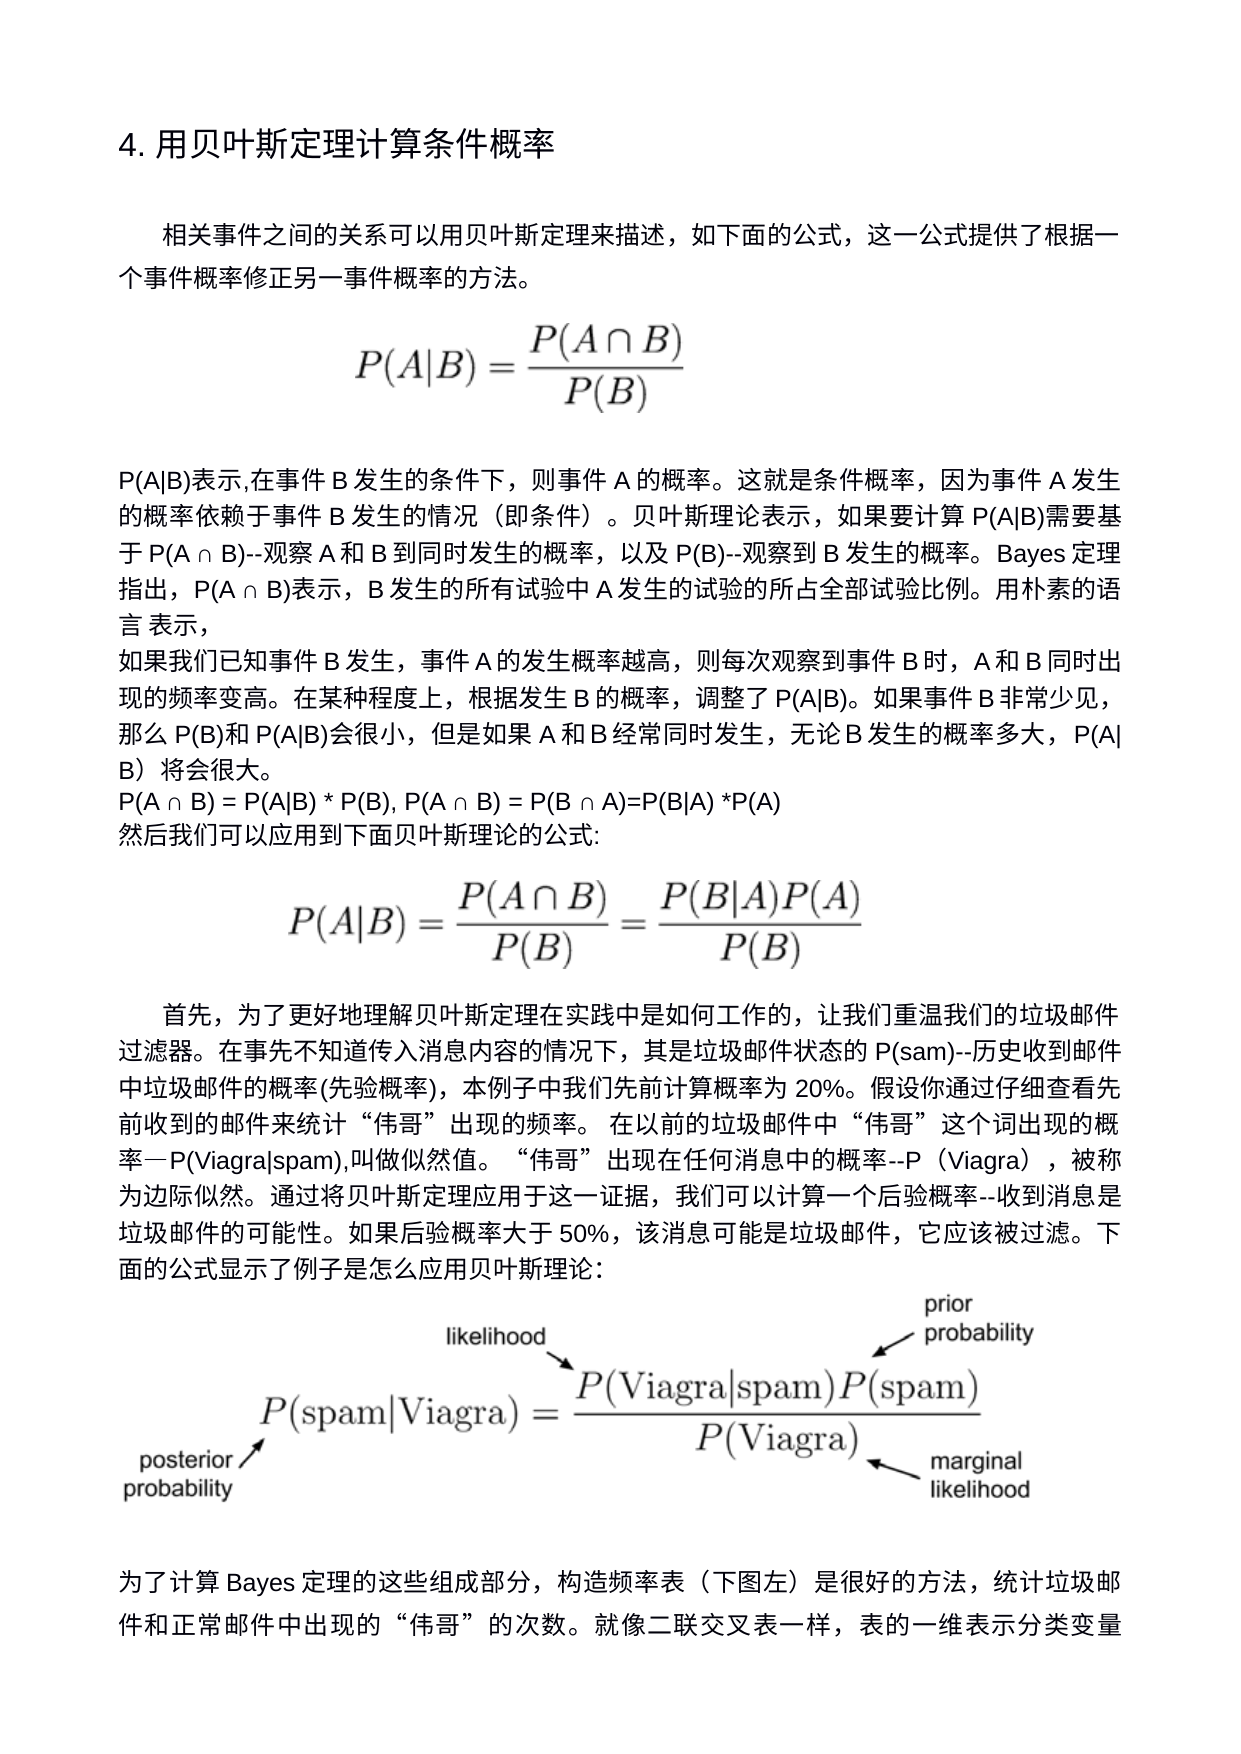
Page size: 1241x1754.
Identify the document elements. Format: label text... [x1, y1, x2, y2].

text 那么P(B)和P(A|B)会很小，但是如果A和Ｂ经常同时发生，无论Ｂ发生的概率多大，P(A|B）将会很大。 [118, 714, 1122, 787]
text P(A ∩ B) = P(A|B) * P(B), P(A ∩ B) = P(B ∩ A)=P(B|A) *P(A) [118, 787, 1122, 816]
text P(A|B)表示,在事件B发生的条件下，则事件A的概率。这就是条件概率，因为事件A发生的概率依赖于事件B发生的情况（即条件）。贝叶斯理论表示，如果要计算P(A|B)需要基于P(A ∩ B)--观察A和B到同时发生的概率，以及P(B)--观察到B发生的概率。Bayes定理指出，P(A ∩ B)表示，B发生的所有试验中A发生的试验的所占全部试验比例。用朴素的语言 表示， [118, 461, 1122, 642]
list 用贝叶斯定理计算条件概率 [118, 118, 1122, 166]
text 首先，为了更好地理解贝叶斯定理在实践中是如何工作的，让我们重温我们的垃圾邮件过滤器。在事先不知道传入消息内容的情况下，其是垃圾邮件状态的P(sam)--历史收到邮件中垃圾邮件的概率(先验概率)，本例子中我们先前计算概率为20%。假设你通过仔细查看先前收到的邮件来统计“伟哥”出现的频率。 在以前的垃圾邮件中“伟哥”这个词出现的概率—P(Viagra|spam),叫做似然值。“伟哥”出现在任何消息中的概率--P（Viagra），被称为边际似然。通过将贝叶斯定理应用于这一证据，我们可以计算一个后验概率--收到消息是垃圾邮件的可能性。如果后验概率大于50%，该消息可能是垃圾邮件，它应该被过滤。下面的公式显示了例子是怎么应用贝叶斯理论： [118, 996, 1122, 1286]
text 如果我们已知事件B发生，事件A的发生概率越高，则每次观察到事件B时，A和B同时出现的频率变高。在某种程度上，根据发生B的概率，调整了P(A|B)。如果事件B非常少见， [118, 642, 1122, 714]
text 然后我们可以应用到下面贝叶斯理论的公式: [118, 816, 1122, 852]
text 为了计算Bayes定理的这些组成部分，构造频率表（下图左）是很好的方法，统计垃圾邮件和正常邮件中出现的“伟哥”的次数。就像二联交叉表一样，表的一维表示分类变量 [118, 1562, 1122, 1642]
text 相关事件之间的关系可以用贝叶斯定理来描述，如下面的公式，这一公式提供了根据一个事件概率修正另一事件概率的方法。 [118, 215, 1122, 295]
